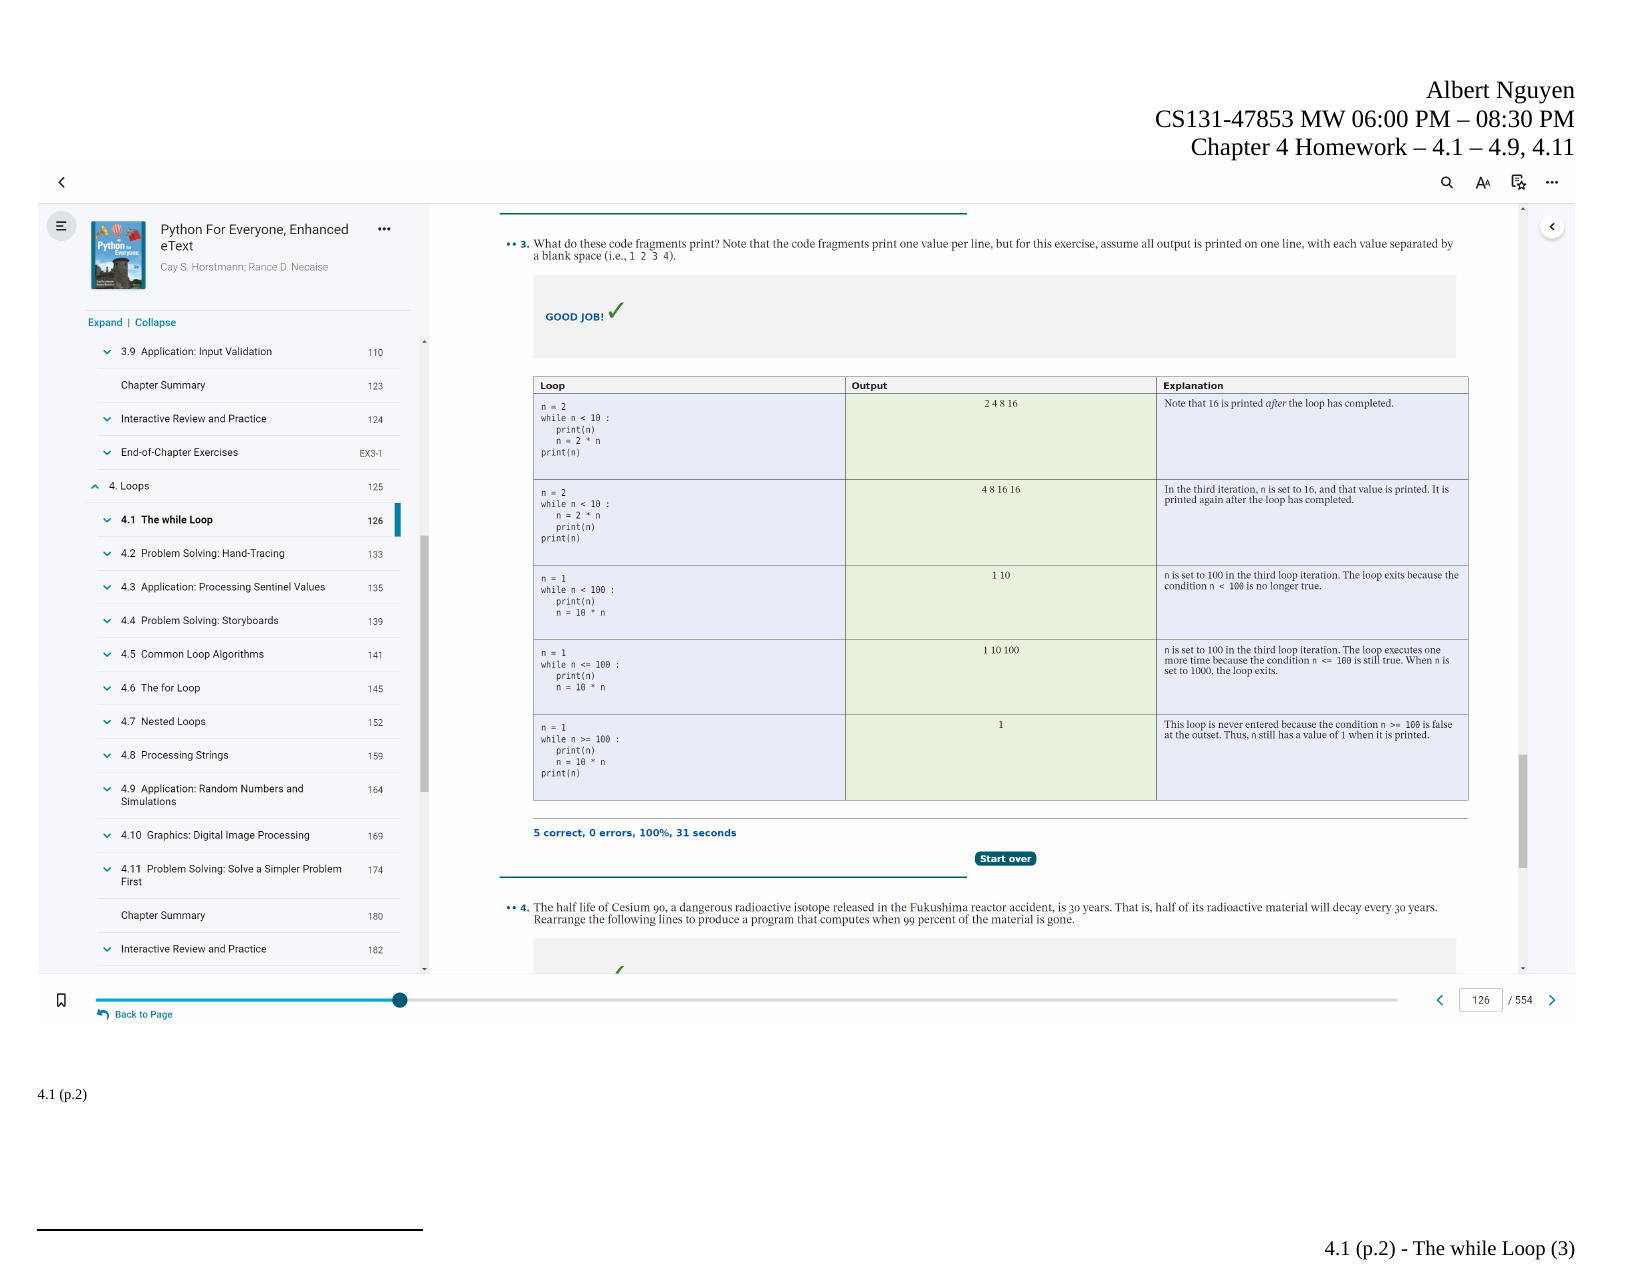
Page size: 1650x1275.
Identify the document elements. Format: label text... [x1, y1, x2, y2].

picture [37, 161, 1575, 997]
text - The while Loop (3) [37, 1236, 1575, 1260]
